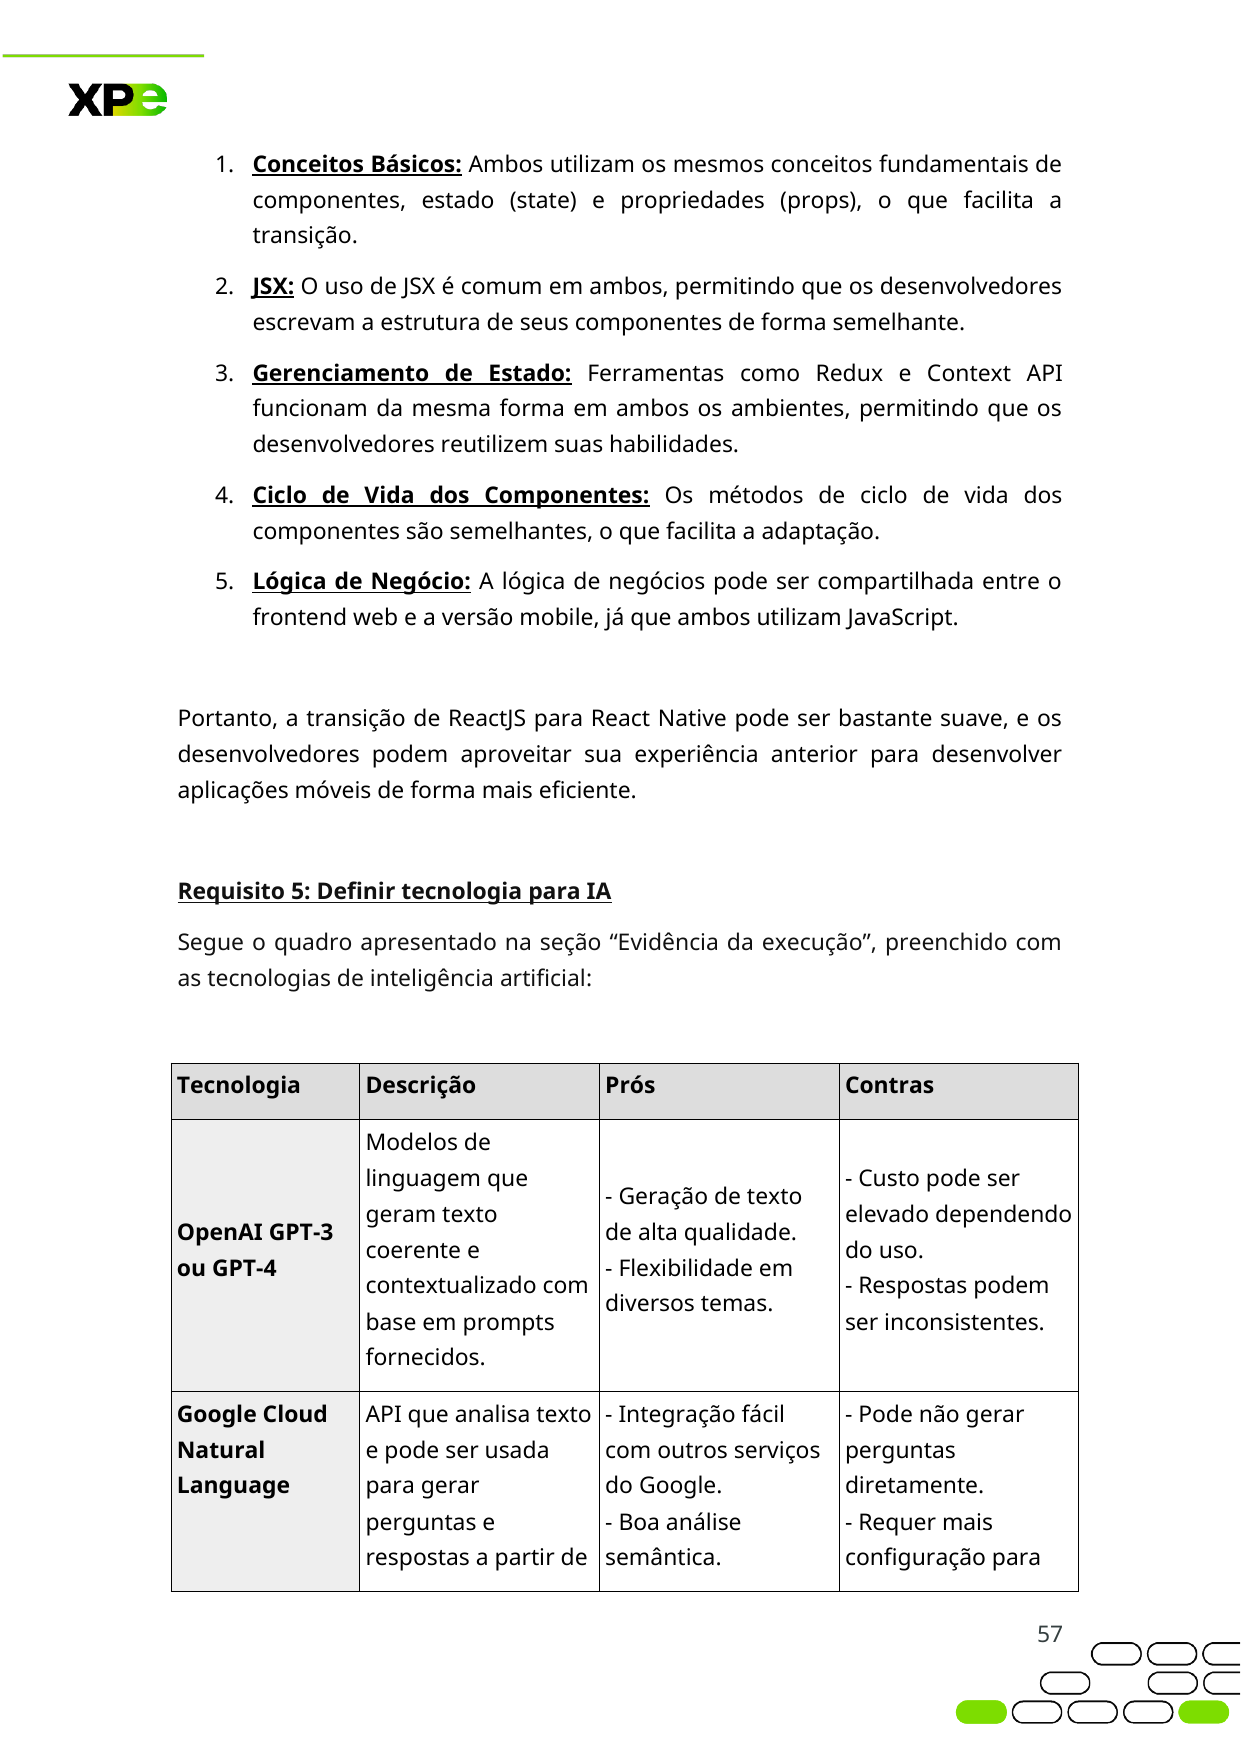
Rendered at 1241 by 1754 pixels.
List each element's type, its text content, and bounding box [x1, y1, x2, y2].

list Ciclo de Vida dos Componentes: Os métodos de ciclo de vida dos componentes são semelhantes, o que facilita a adaptação. [215, 479, 1063, 546]
table_cell - Custo pode ser elevado dependendo do uso. - Respostas podem ser inconsistentes. [840, 1120, 1078, 1391]
table_cell - Pode não gerar perguntas diretamente. - Requer mais configuração para [840, 1392, 1078, 1591]
table_cell OpenAI GPT-3 ou GPT-4 [172, 1120, 359, 1391]
list Conceitos Básicos: Ambos utilizam os mesmos conceitos fundamentais de componentes, estado (state) e propriedades (props), o que facilita a transição. [215, 148, 1063, 251]
text Portanto, a transição de ReactJS para React Native pode ser bastante suave, e os desenvolvedores podem aproveitar sua experiência anterior para desenvolver aplicações móveis de forma mais eficiente. [177, 702, 1063, 805]
text Requisito 5: Definir tecnologia para IA [177, 875, 1063, 906]
table_header Tecnologia [172, 1064, 359, 1119]
text Segue o quadro apresentado na seção “Evidência da execução”, preenchido com as tecnologias de inteligência artificial: [177, 926, 1063, 993]
table_cell API que analisa texto e pode ser usada para gerar perguntas e respostas a partir de [360, 1392, 599, 1591]
table_header Prós [600, 1064, 839, 1119]
list Lógica de Negócio: A lógica de negócios pode ser compartilhada entre o frontend web e a versão mobile, já que ambos utilizam JavaScript. [215, 565, 1063, 632]
table_header Contras [840, 1064, 1078, 1119]
list JSX: O uso de JSX é comum em ambos, permitindo que os desenvolvedores escrevam a estrutura de seus componentes de forma semelhante. [215, 270, 1063, 337]
table_cell Modelos de linguagem que geram texto coerente e contextualizado com base em prompts fornecidos. [360, 1120, 599, 1391]
table_cell - Geração de texto de alta qualidade. - Flexibilidade em diversos temas. [600, 1120, 839, 1391]
table_cell Google Cloud Natural Language [172, 1392, 359, 1591]
picture [955, 1642, 1241, 1724]
table_header Descrição [360, 1064, 599, 1119]
list Gerenciamento de Estado: Ferramentas como Redux e Context API funcionam da mesma forma em ambos os ambientes, permitindo que os desenvolvedores reutilizem suas habilidades. [215, 356, 1063, 459]
picture [2, 51, 205, 148]
table_cell - Integração fácil com outros serviços do Google. - Boa análise semântica. [600, 1392, 839, 1591]
